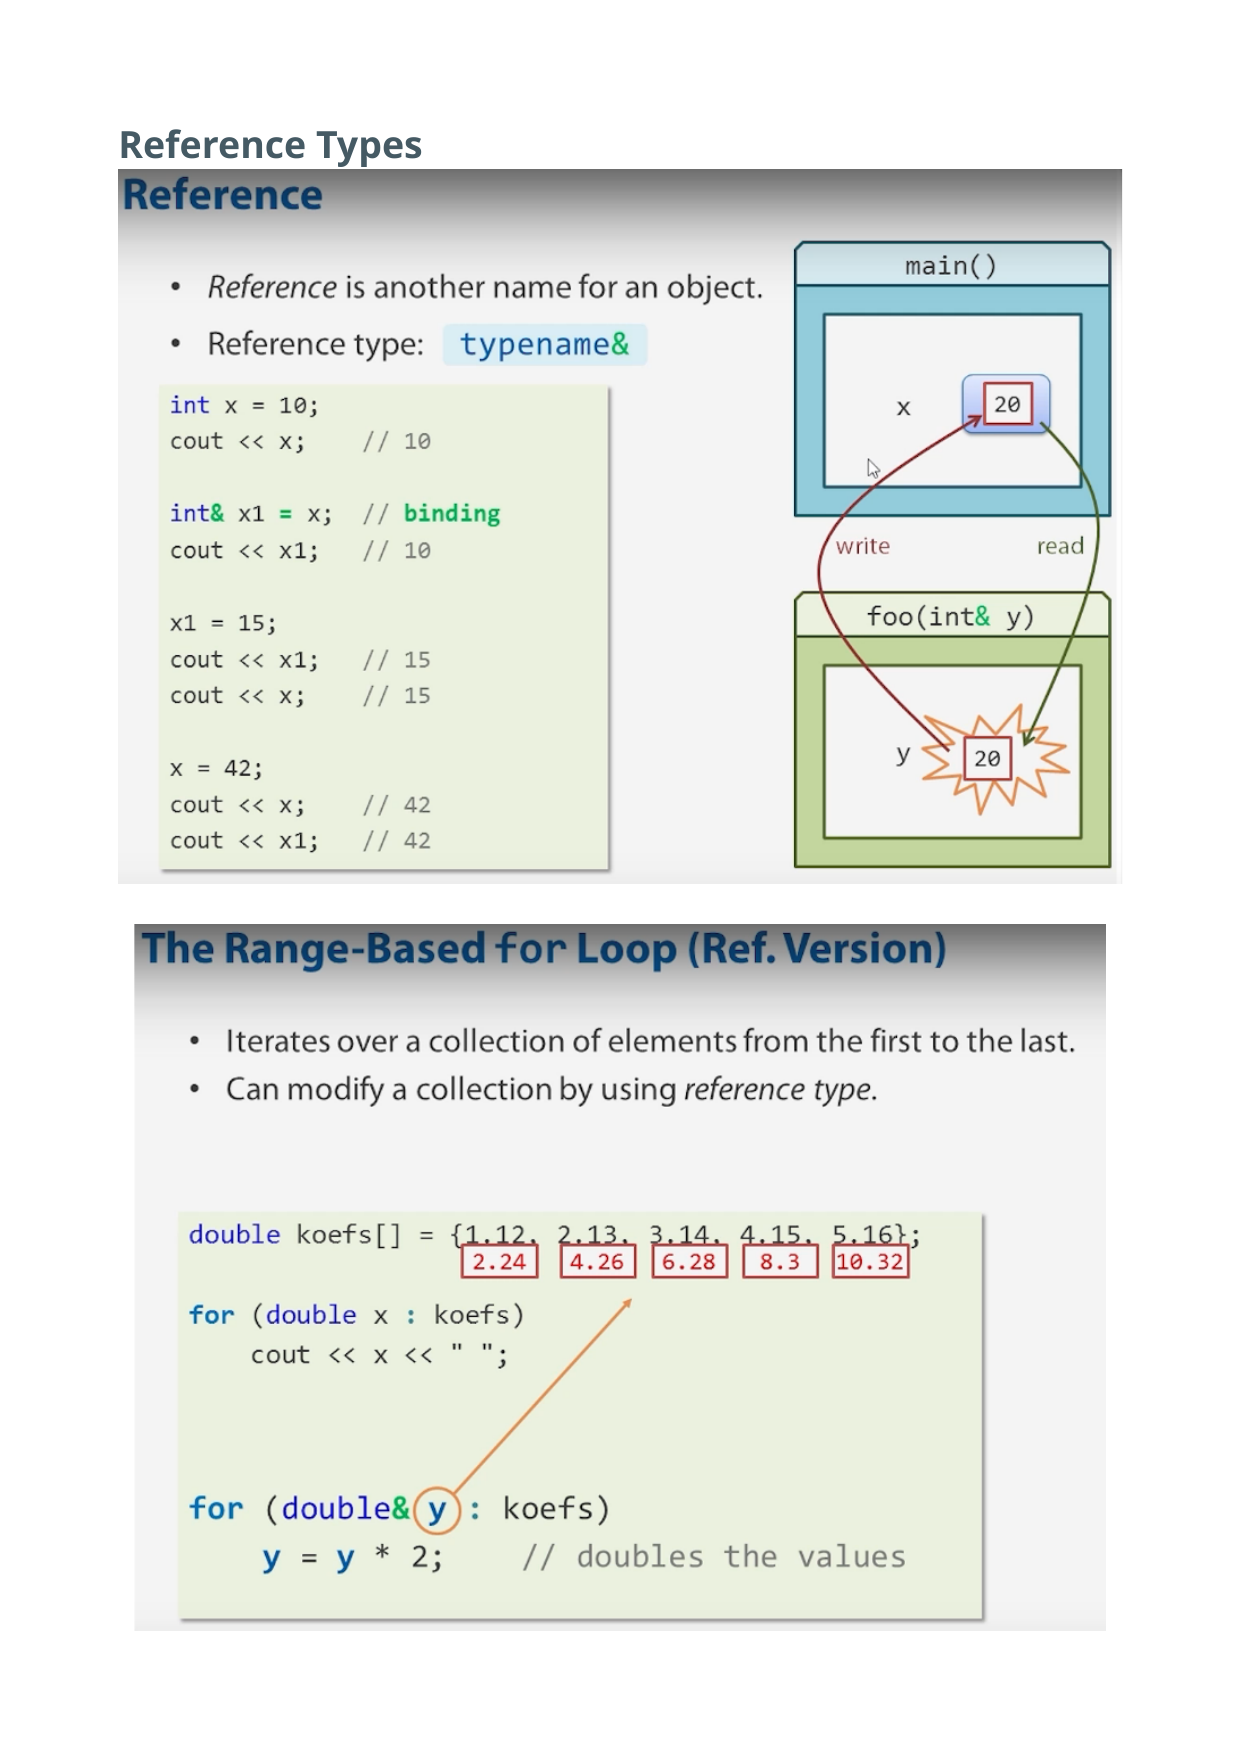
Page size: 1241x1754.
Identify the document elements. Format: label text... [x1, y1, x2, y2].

picture [134, 924, 1106, 1631]
subtitle Reference Types [118, 118, 1122, 169]
picture [118, 169, 1123, 884]
